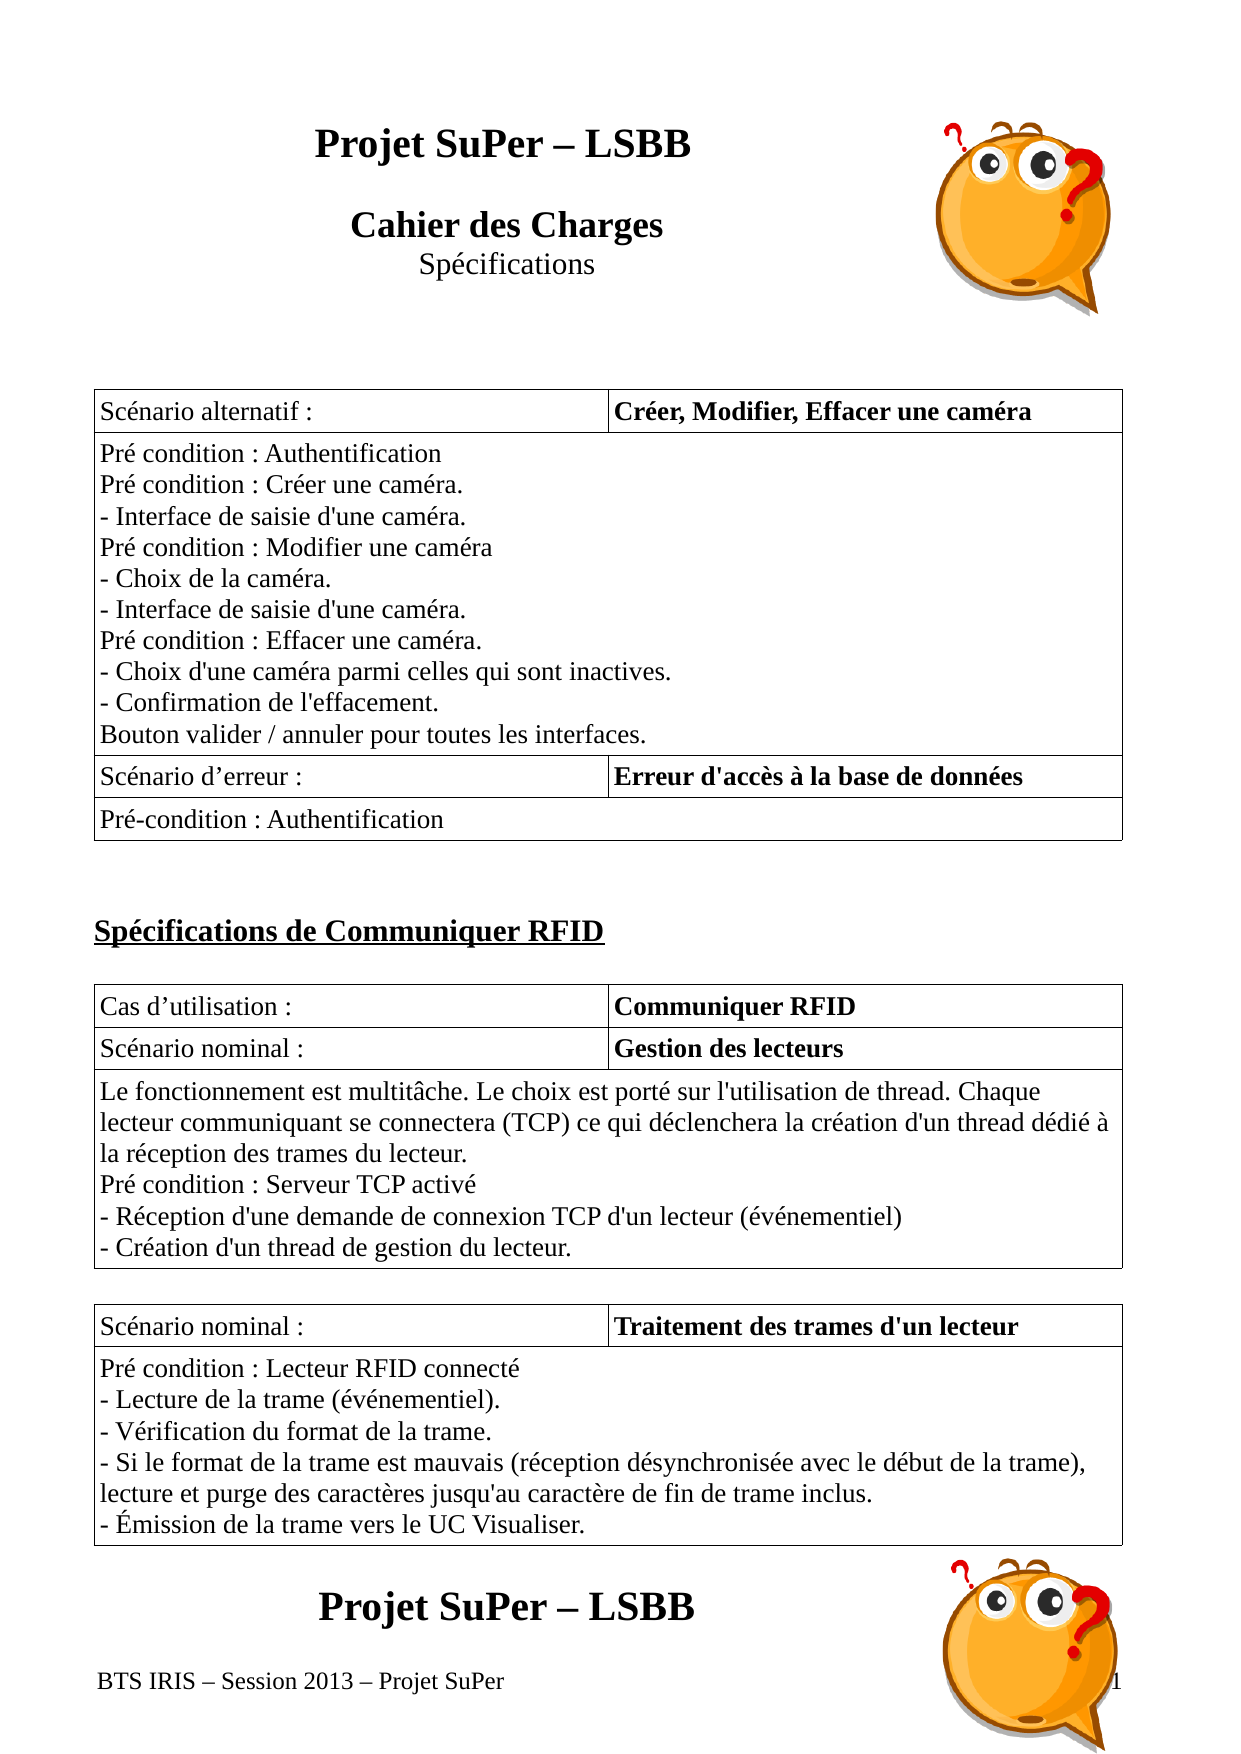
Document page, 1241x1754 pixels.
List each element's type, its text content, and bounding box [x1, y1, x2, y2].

table_cell Le fonctionnement est multitâche. Le choix est porté sur l'utilisation de thread. Chaque lecteur communiquant se connectera (TCP) ce qui déclenchera la création d'un thread dédié à la réception des trames du lecteur. Pré condition : Serveur TCP activé - Réception d'une demande de connexion TCP d'un lecteur (événementiel) - Création d'un thread de gestion du lecteur. [95, 1070, 1122, 1268]
picture [927, 1556, 1123, 1754]
text Spécifications de Communiquer RFID [94, 912, 1122, 948]
table_cell Pré condition : Lecteur RFID connecté - Lecture de la trame (événementiel). - Vérification du format de la trame. - Si le format de la trame est mauvais (réception désynchronisée avec le début de la trame), lecture et purge des caractères jusqu'au caractère de fin de trame inclus. - Émission de la trame vers le UC Visualiser. [95, 1347, 1122, 1545]
table_cell Erreur d'accès à la base de données [609, 756, 1122, 797]
table_cell Gestion des lecteurs [609, 1028, 1122, 1069]
table_cell Pré condition : Authentification Pré condition : Créer une caméra. - Interface de saisie d'une caméra. Pré condition : Modifier une caméra - Choix de la caméra. - Interface de saisie d'une caméra. Pré condition : Effacer une caméra. - Choix d'une caméra parmi celles qui sont inactives. - Confirmation de l'effacement. Bouton valider / annuler pour toutes les interfaces. [95, 433, 1122, 754]
table_header Traitement des trames d'un lecteur [609, 1305, 1122, 1346]
table_header Scénario alternatif : [95, 390, 608, 432]
table_header Scénario nominal : [95, 1305, 608, 1346]
text Spécifications [94, 245, 919, 281]
table_header Cas d’utilisation : [95, 985, 608, 1027]
table_cell Scénario d’erreur : [95, 756, 608, 797]
table_header Créer, Modifier, Effacer une caméra [609, 390, 1122, 432]
picture [919, 119, 1116, 317]
text Cahier des Charges [94, 202, 919, 245]
table_header Communiquer RFID [609, 985, 1122, 1027]
text Projet SuPer – LSBB [94, 118, 1122, 166]
table_cell Pré-condition : Authentification [95, 798, 1122, 840]
table_cell Scénario nominal : [95, 1028, 608, 1069]
text Projet SuPer – LSBB [94, 1581, 927, 1629]
